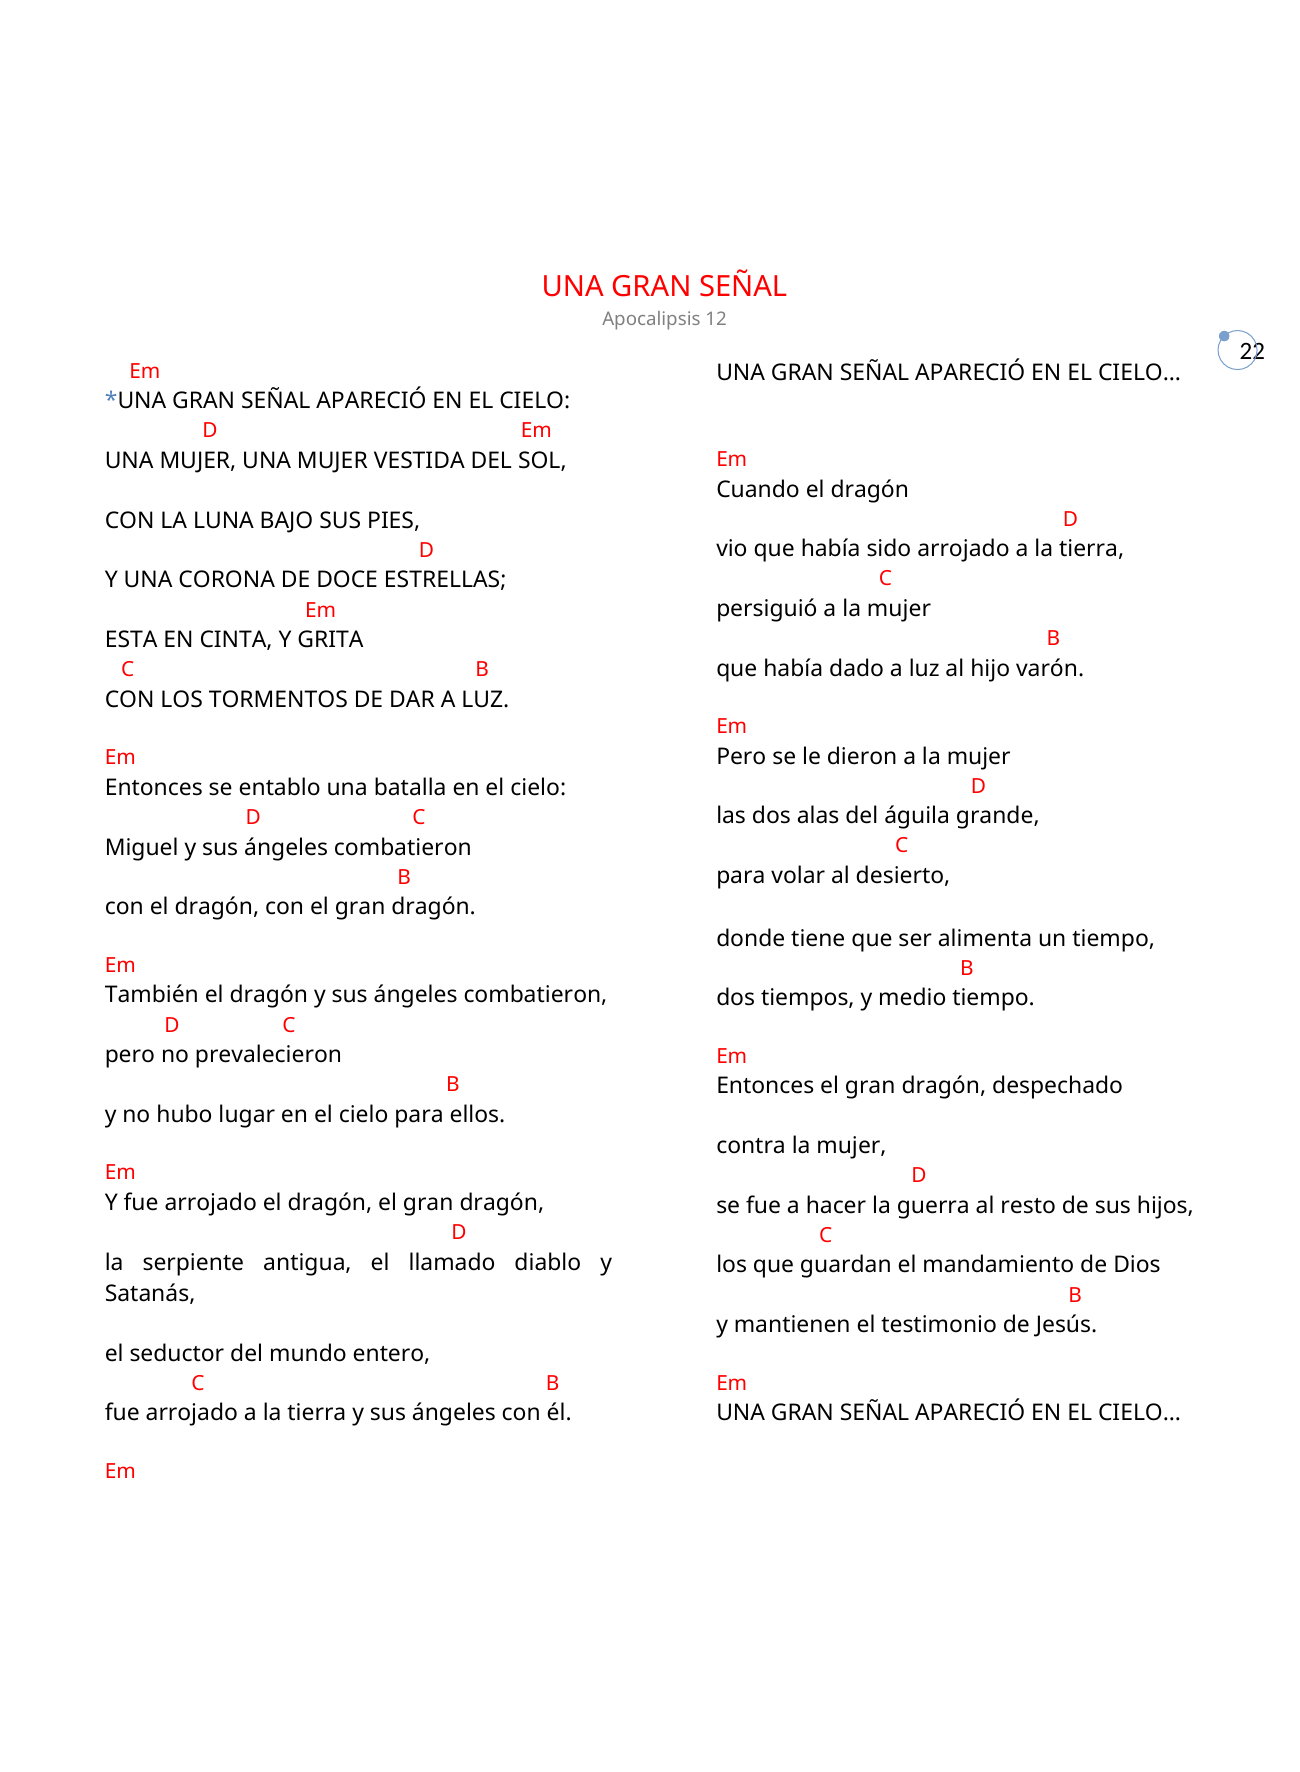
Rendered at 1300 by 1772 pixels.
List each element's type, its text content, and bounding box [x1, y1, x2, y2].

text Miguel y sus ángeles combatieron [104, 831, 613, 862]
text Em [75, 356, 613, 384]
text los que guardan el mandamiento de Dios [716, 1248, 1224, 1280]
text dos tiempos, y medio tiempo. [716, 981, 1224, 1012]
text UNA GRAN SEÑAL APARECIÓ EN EL CIELO… [716, 356, 1224, 387]
text la serpiente antigua, el llamado diablo y Satanás, [104, 1246, 613, 1308]
text Y fue arrojado el dragón, el gran dragón, [104, 1186, 613, 1217]
text el seductor del mundo entero, [104, 1337, 613, 1368]
text las dos alas del águila grande, [716, 799, 1224, 831]
text D [104, 535, 613, 563]
text B [104, 1069, 613, 1098]
text y mantienen el testimonio de Jesús. [716, 1308, 1224, 1339]
text Entonces se entablo una batalla en el cielo: [104, 771, 613, 802]
text Entonces el gran dragón, despechado [716, 1069, 1224, 1101]
text vio que había sido arrojado a la tierra, [716, 532, 1224, 563]
text Em [716, 1368, 1224, 1396]
text D C [104, 802, 613, 831]
text D [104, 1217, 613, 1246]
text *UNA GRAN SEÑAL APARECIÓ EN EL CIELO: [104, 384, 613, 416]
text que había dado a luz al hijo varón. [716, 652, 1224, 683]
text Apocalipsis 12 [104, 305, 1224, 330]
text fue arrojado a la tierra y sus ángeles con él. [104, 1396, 613, 1427]
text Em [104, 1157, 613, 1186]
text Em [104, 595, 613, 623]
text donde tiene que ser alimenta un tiempo, [716, 922, 1224, 953]
text C [716, 831, 1224, 859]
text Em [716, 444, 1224, 472]
text D [716, 504, 1224, 532]
text UNA GRAN SEÑAL [104, 265, 1224, 305]
text B [716, 953, 1224, 981]
text y no hubo lugar en el cielo para ellos. [104, 1098, 613, 1129]
text para volar al desierto, [716, 859, 1224, 890]
text D Em [104, 416, 613, 444]
text También el dragón y sus ángeles combatieron, [104, 978, 613, 1010]
text con el dragón, con el gran dragón. [104, 890, 613, 922]
text pero no prevalecieron [104, 1038, 613, 1069]
text C [716, 1220, 1224, 1248]
text contra la mujer, [716, 1129, 1224, 1160]
text Em [104, 742, 613, 771]
text B [716, 1280, 1224, 1308]
text UNA MUJER, UNA MUJER VESTIDA DEL SOL, [104, 444, 613, 475]
text CON LOS TORMENTOS DE DAR A LUZ. [104, 683, 613, 714]
text se fue a hacer la guerra al resto de sus hijos, [716, 1189, 1224, 1220]
text B [104, 862, 613, 890]
text Em [104, 1456, 613, 1484]
text Em [104, 950, 613, 978]
text Em [716, 1041, 1224, 1069]
text C B [104, 1368, 613, 1396]
text Pero se le dieron a la mujer [716, 740, 1224, 771]
text UNA GRAN SEÑAL APARECIÓ EN EL CIELO… [716, 1396, 1224, 1427]
text Y UNA CORONA DE DOCE ESTRELLAS; [104, 563, 613, 595]
text B [716, 623, 1224, 652]
text D C [104, 1010, 613, 1038]
text persiguió a la mujer [716, 592, 1224, 623]
text C B [104, 654, 613, 683]
text CON LA LUNA BAJO SUS PIES, [104, 504, 613, 535]
text ESTA EN CINTA, Y GRITA [104, 623, 613, 654]
text D [716, 1160, 1224, 1189]
text Cuando el dragón [716, 472, 1224, 504]
text Em [716, 711, 1224, 740]
text C [716, 563, 1224, 592]
text D [716, 771, 1224, 799]
